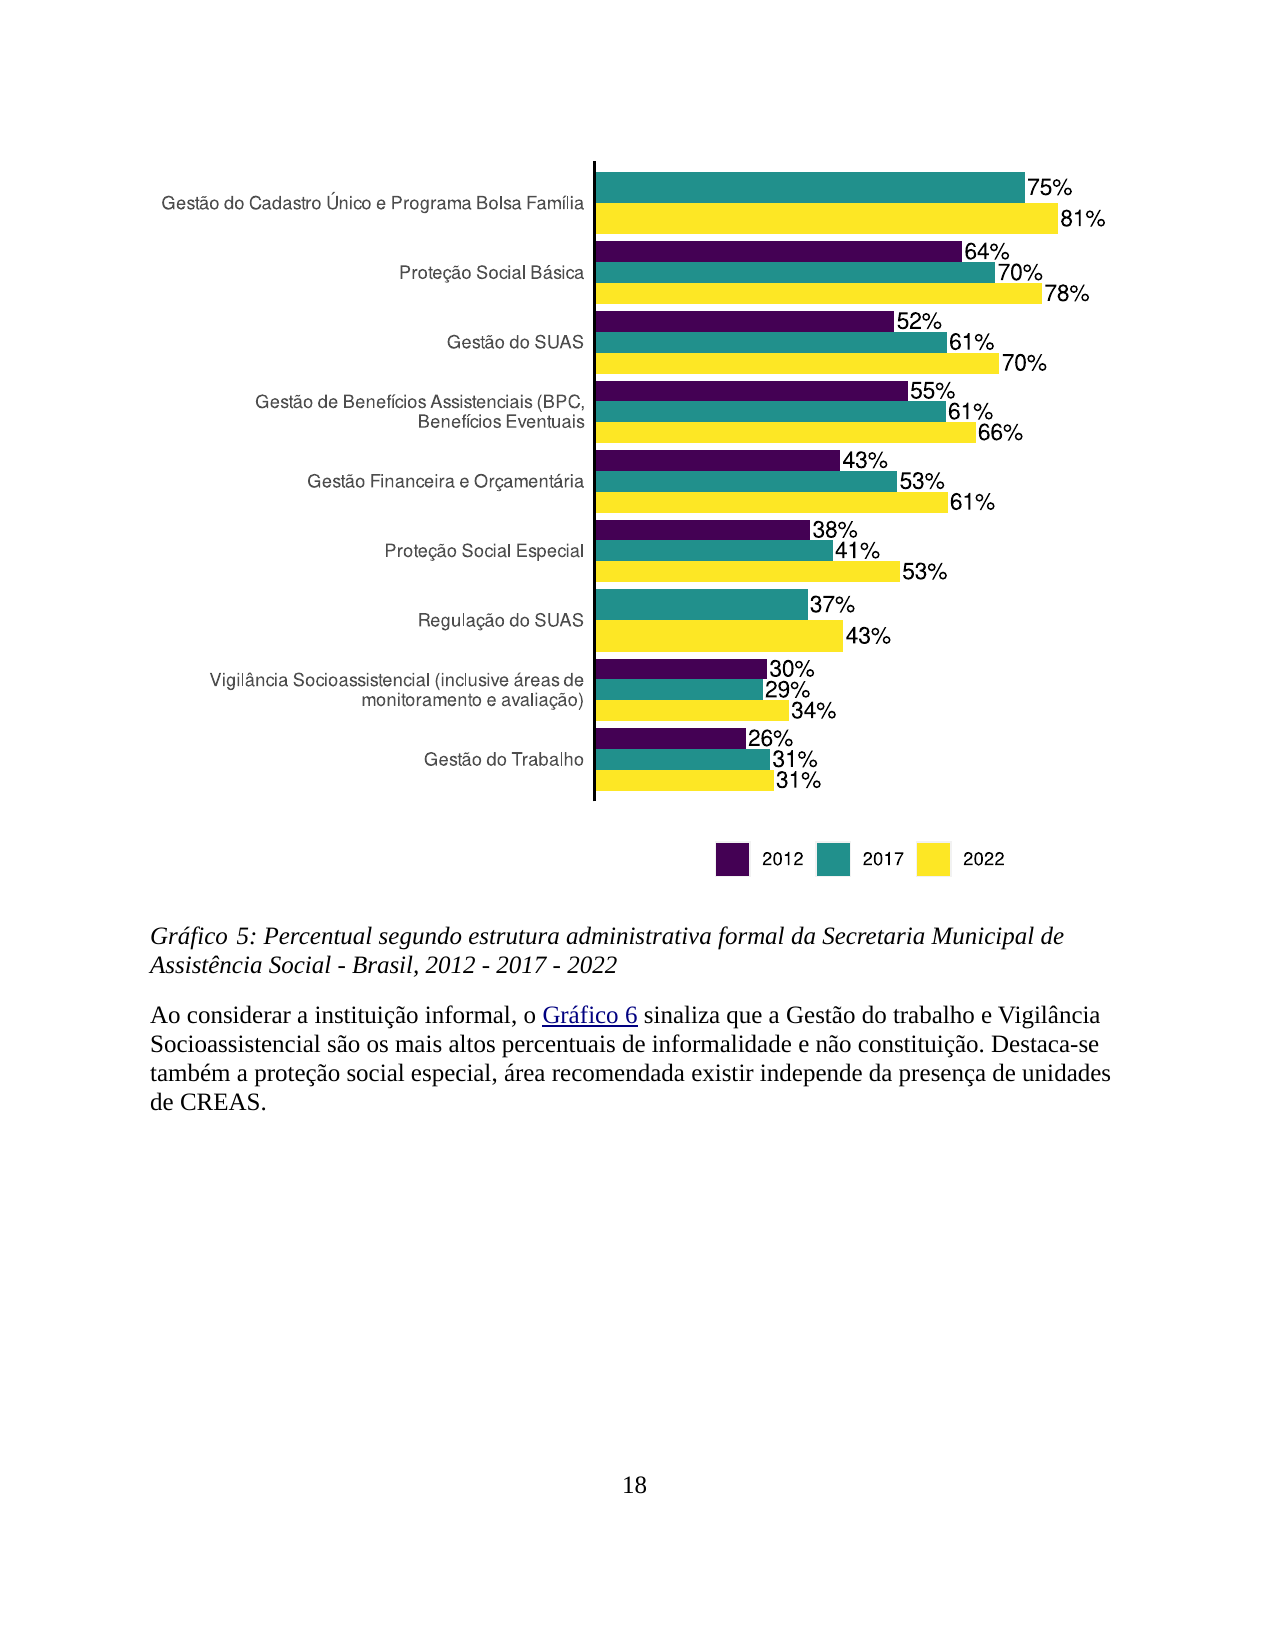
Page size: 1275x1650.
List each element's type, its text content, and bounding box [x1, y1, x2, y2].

text Ao considerar a instituição informal, o Gráfico 6 sinaliza que a Gestão do trabalho e Vigilância Socioassistencial são os mais altos percentuais de informalidade e não constituição. Destaca-se também a proteção social especial, área recomendada existir independe da presença de unidades de CREAS. [150, 1000, 1125, 1115]
table_header Gráfico 5: Percentual segundo estrutura administrativa formal da Secretaria Municipal de Assistência Social - Brasil, 2012 - 2017 - 2022 [150, 901, 1125, 991]
